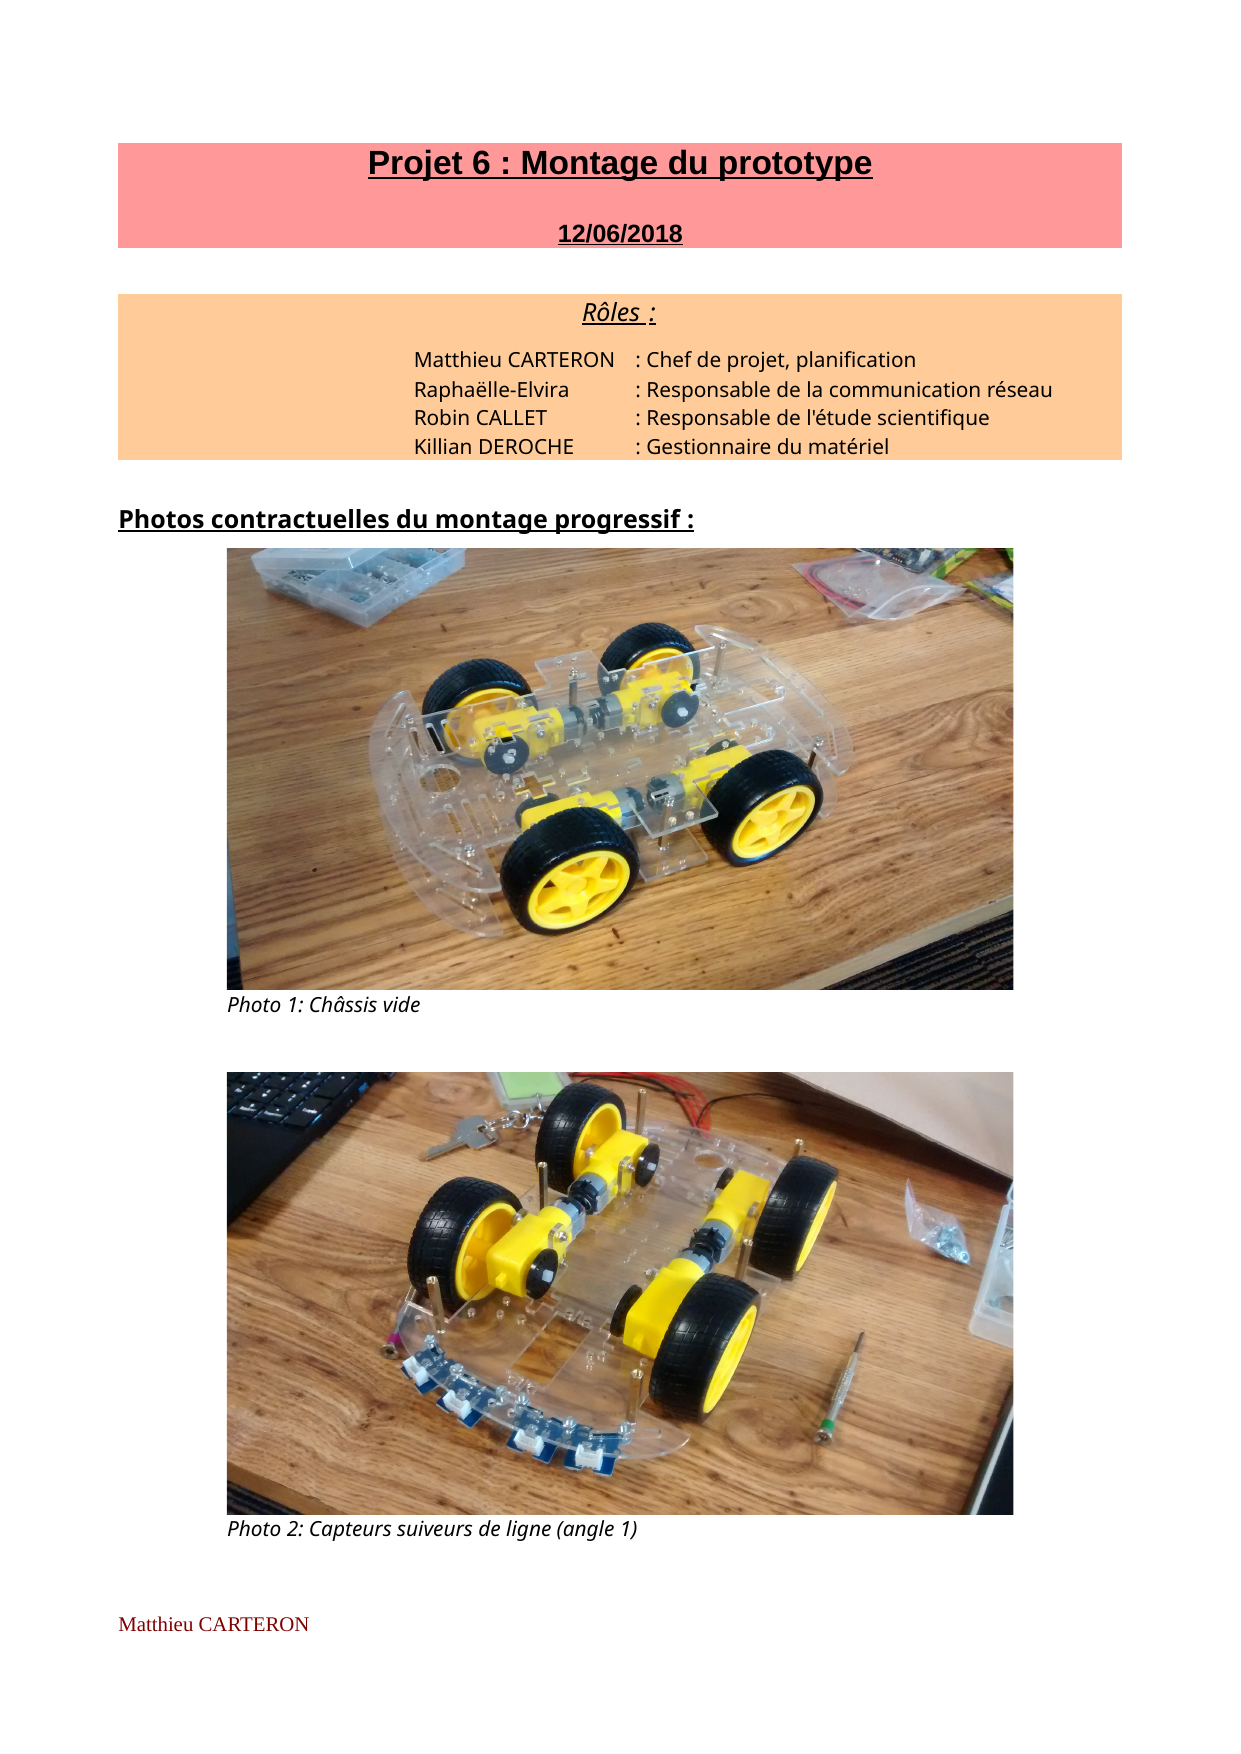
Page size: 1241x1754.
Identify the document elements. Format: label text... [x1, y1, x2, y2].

picture [226, 548, 1014, 990]
text Matthieu CARTERON : Chef de projet, planification [118, 341, 1122, 375]
text Killian DEROCHE : Gestionnaire du matériel [118, 432, 1122, 460]
picture [226, 1072, 1014, 1515]
text Photos contractuelles du montage progressif : [118, 502, 1122, 536]
text Raphaëlle-Elvira : Responsable de la communication réseau [118, 375, 1122, 403]
text Photo 2: Capteurs suiveurs de ligne (angle 1) [227, 1515, 1013, 1543]
text Photo 1: Châssis vide [227, 990, 1013, 1018]
subtitle 12/06/2018 [118, 219, 1122, 248]
text Rôles : [118, 294, 1122, 328]
subtitle Projet 6 : Montage du prototype [118, 143, 1122, 182]
text Robin CALLET : Responsable de l'étude scientifique [118, 403, 1122, 432]
